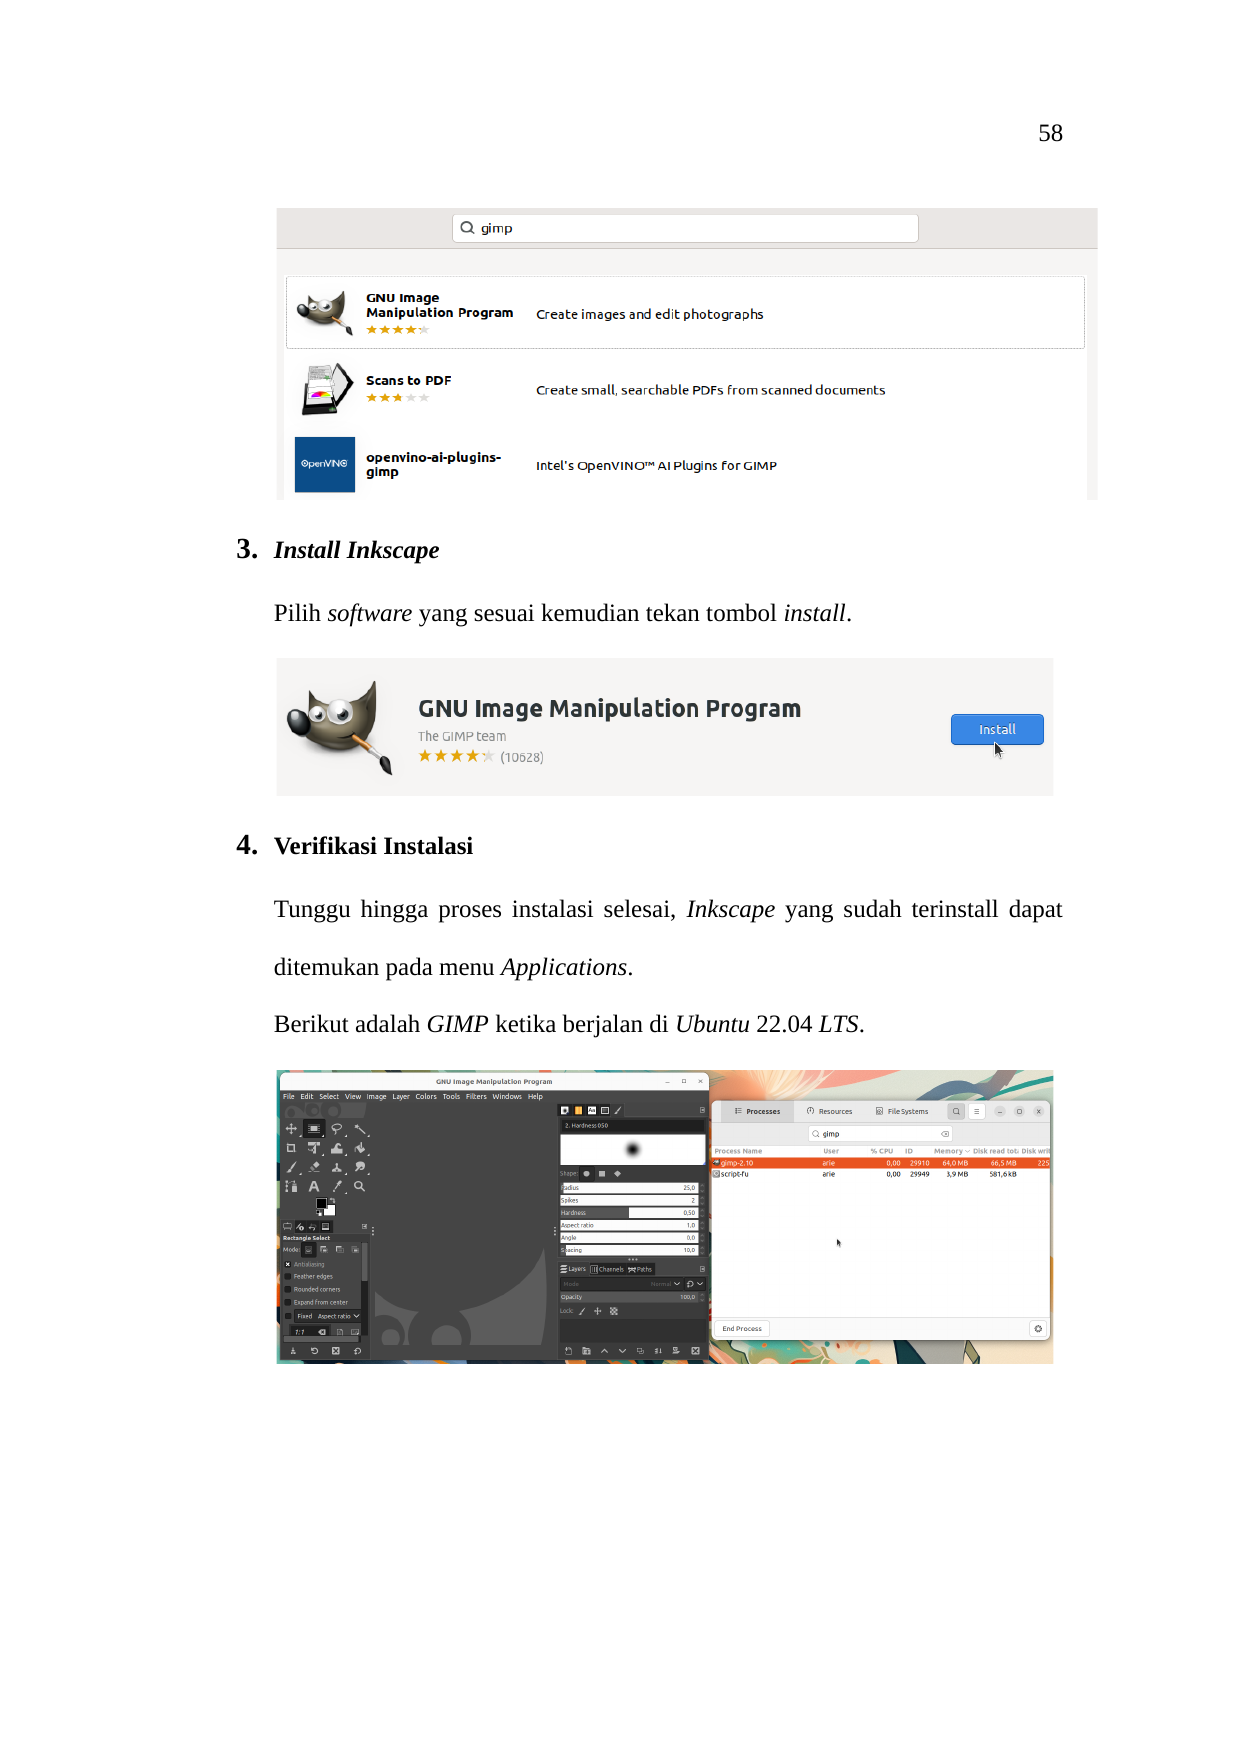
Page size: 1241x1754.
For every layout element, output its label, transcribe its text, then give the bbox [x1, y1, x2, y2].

picture [276, 658, 1054, 796]
list Berikut adalah GIMP ketika berjalan di Ubuntu 22.04 LTS. [236, 1009, 1063, 1038]
list Verifikasi Instalasi [236, 827, 1063, 861]
list Install Inkscape [236, 531, 1063, 564]
picture [276, 1070, 1054, 1364]
list Pilih software yang sesuai kemudian tekan tombol install. [236, 598, 1063, 627]
picture [276, 208, 1098, 500]
list Tunggu hingga proses instalasi selesai, Inkscape yang sudah terinstall dapat ditemukan pada menu Applications. [236, 894, 1063, 981]
